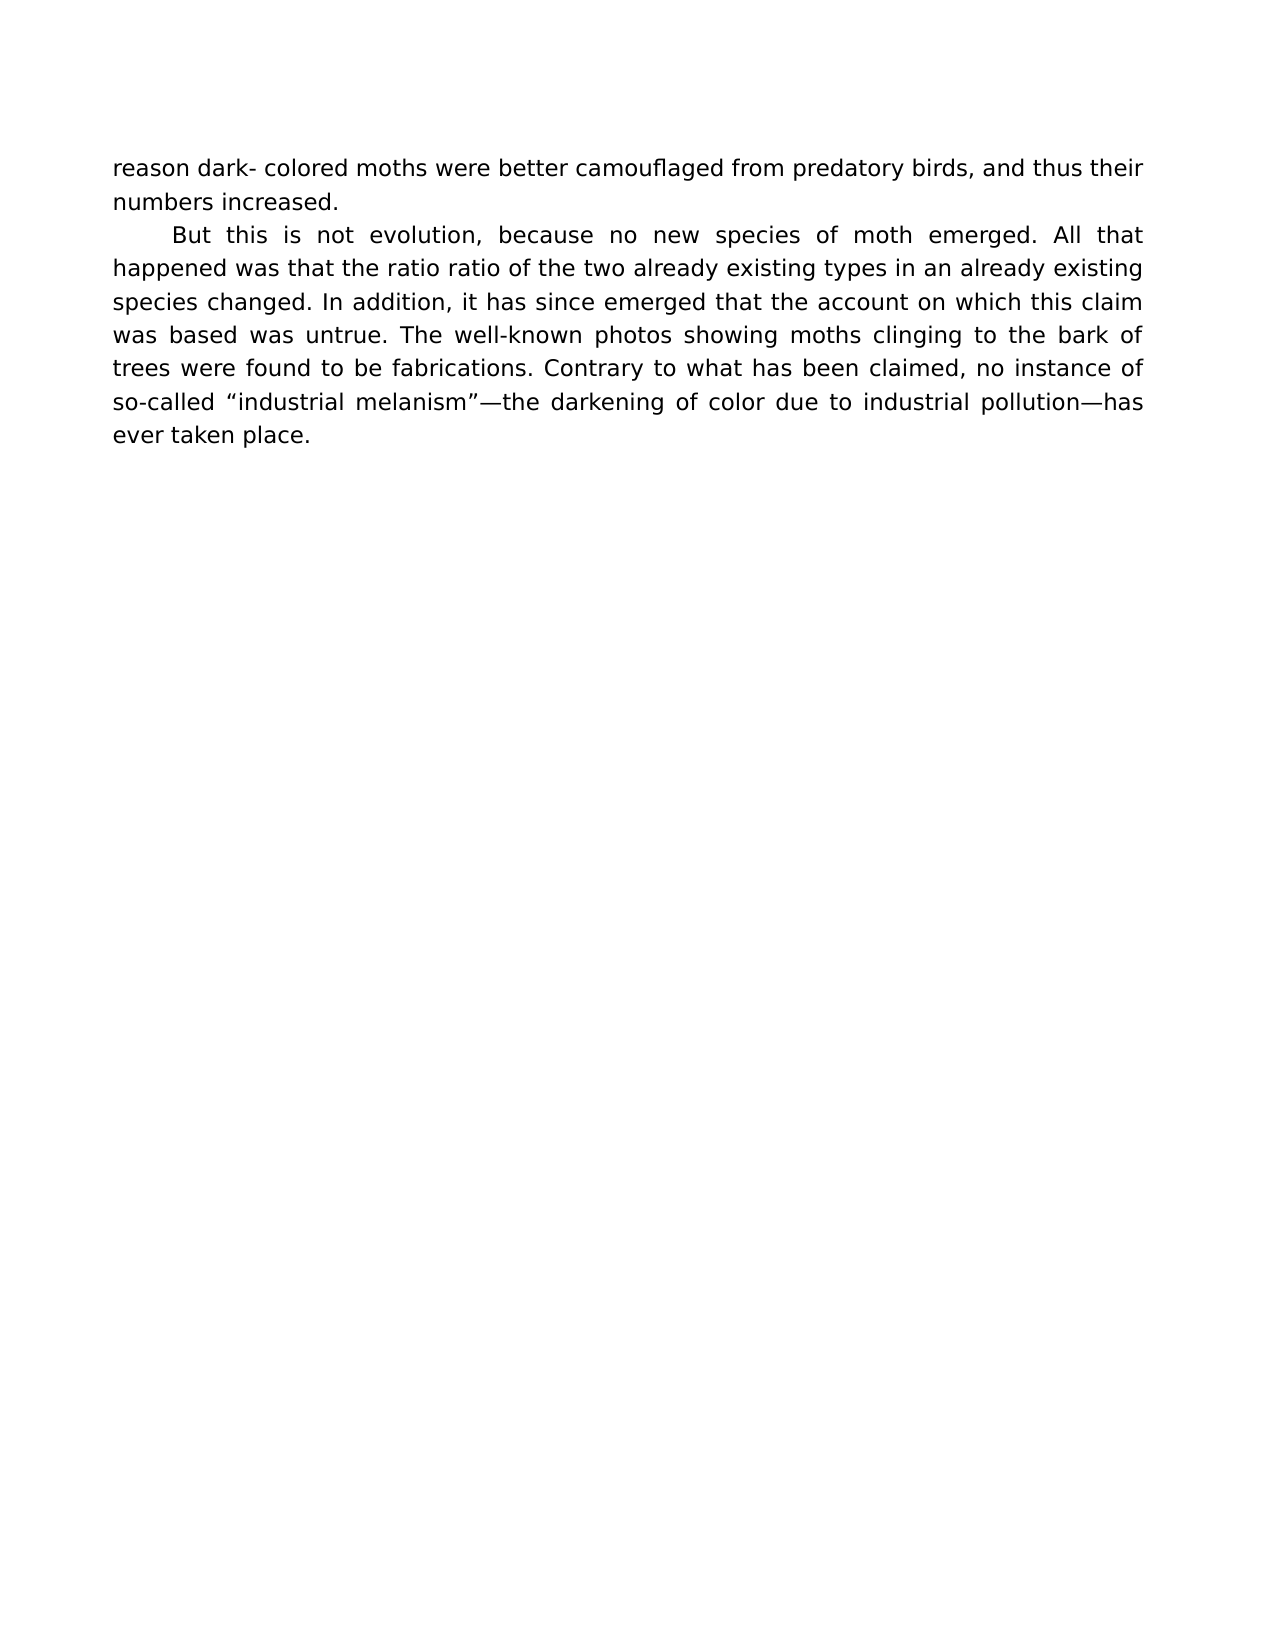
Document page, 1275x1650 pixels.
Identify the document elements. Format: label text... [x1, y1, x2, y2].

text But this is not evolution, because no new species of moth emerged. All that happened was that the ratio ratio of the two already existing types in an already existing species changed. In addition, it has since emerged that the account on which this claim was based was untrue. The well-known photos showing moths clinging to the bark of trees were found to be fabrications. Contrary to what has been claimed, no instance of so-called “industrial melanism”—the darkening of color due to industrial pollution—has ever taken place. [112, 217, 1145, 450]
text reason dark- colored moths were better camouflaged from predatory birds, and thus their numbers increased. [112, 150, 1145, 217]
